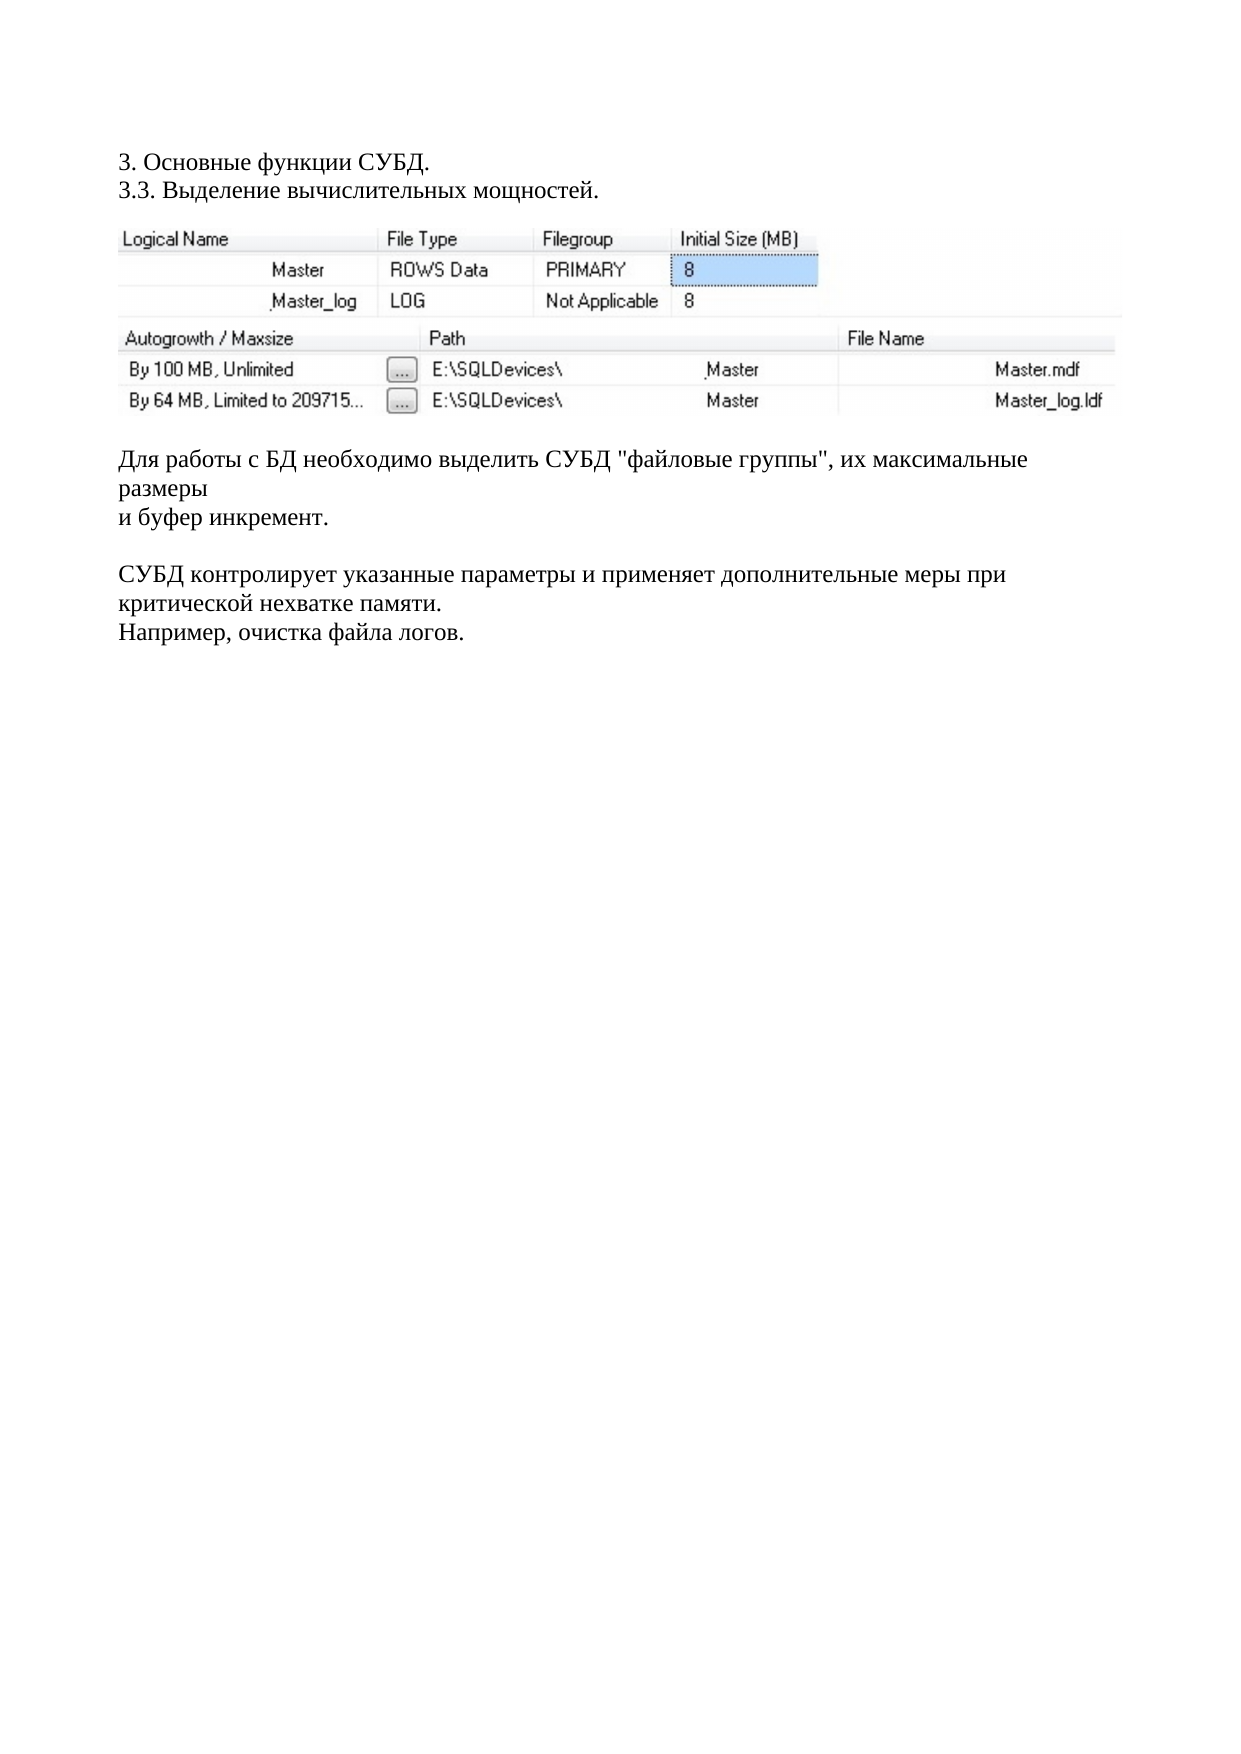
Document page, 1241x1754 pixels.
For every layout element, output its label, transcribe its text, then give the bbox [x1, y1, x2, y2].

text СУБД контролирует указанные параметры и применяет дополнительные меры при критической нехватке памяти. [118, 559, 1122, 617]
text 3.3. Выделение вычислительных мощностей. [118, 176, 1122, 204]
text и буфер инкремент. [118, 502, 1122, 531]
text Для работы с БД необходимо выделить СУБД "файловые группы", их максимальные размеры [118, 444, 1122, 502]
text 3. Основные функции СУБД. [118, 147, 1122, 176]
text Например, очистка файла логов. [118, 617, 1122, 646]
